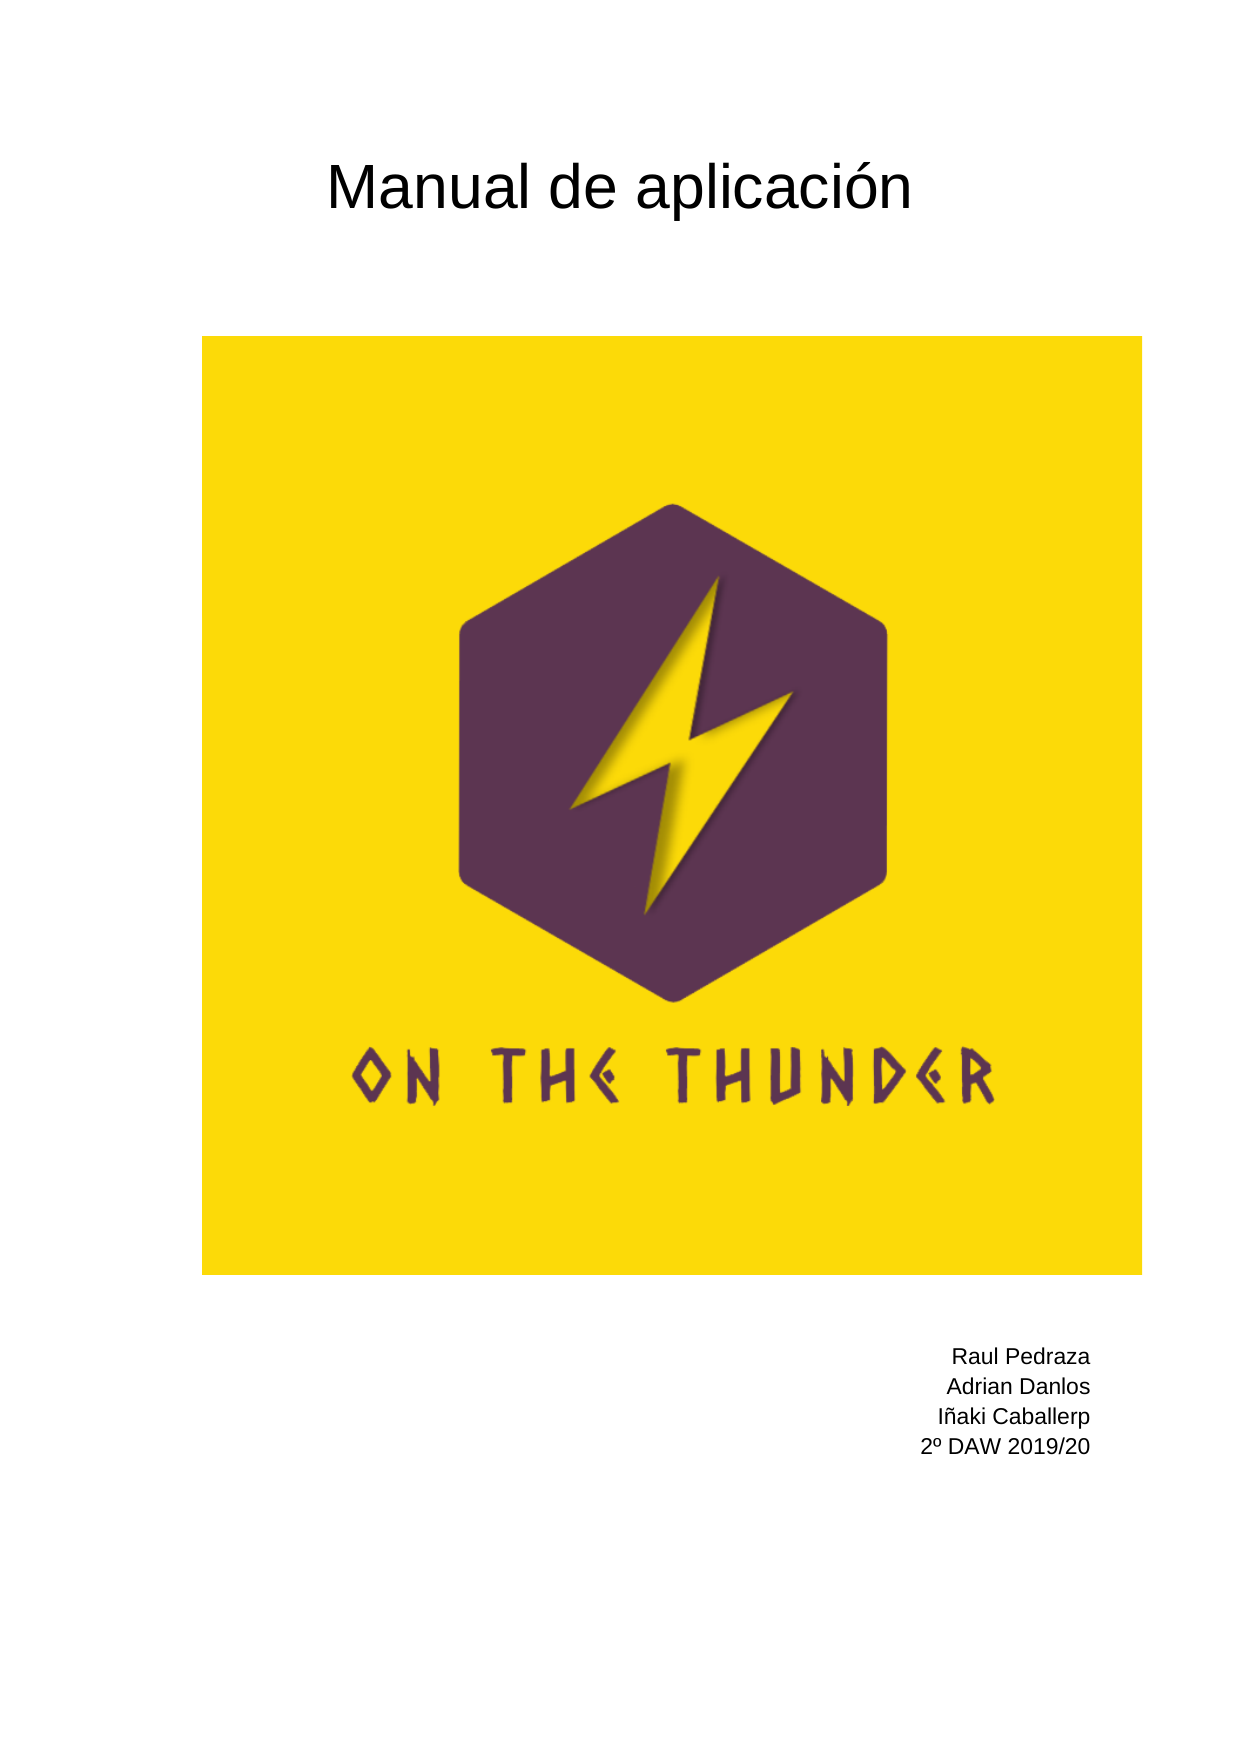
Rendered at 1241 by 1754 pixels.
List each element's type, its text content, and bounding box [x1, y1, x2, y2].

picture [202, 336, 1143, 1275]
text Adrian Danlos [825, 1373, 1090, 1399]
text Iñaki Caballerp [150, 1403, 1090, 1429]
text Manual de aplicación [150, 150, 1090, 222]
text 2º DAW 2019/20 [150, 1433, 1090, 1460]
text Raul Pedraza [900, 1343, 1090, 1369]
